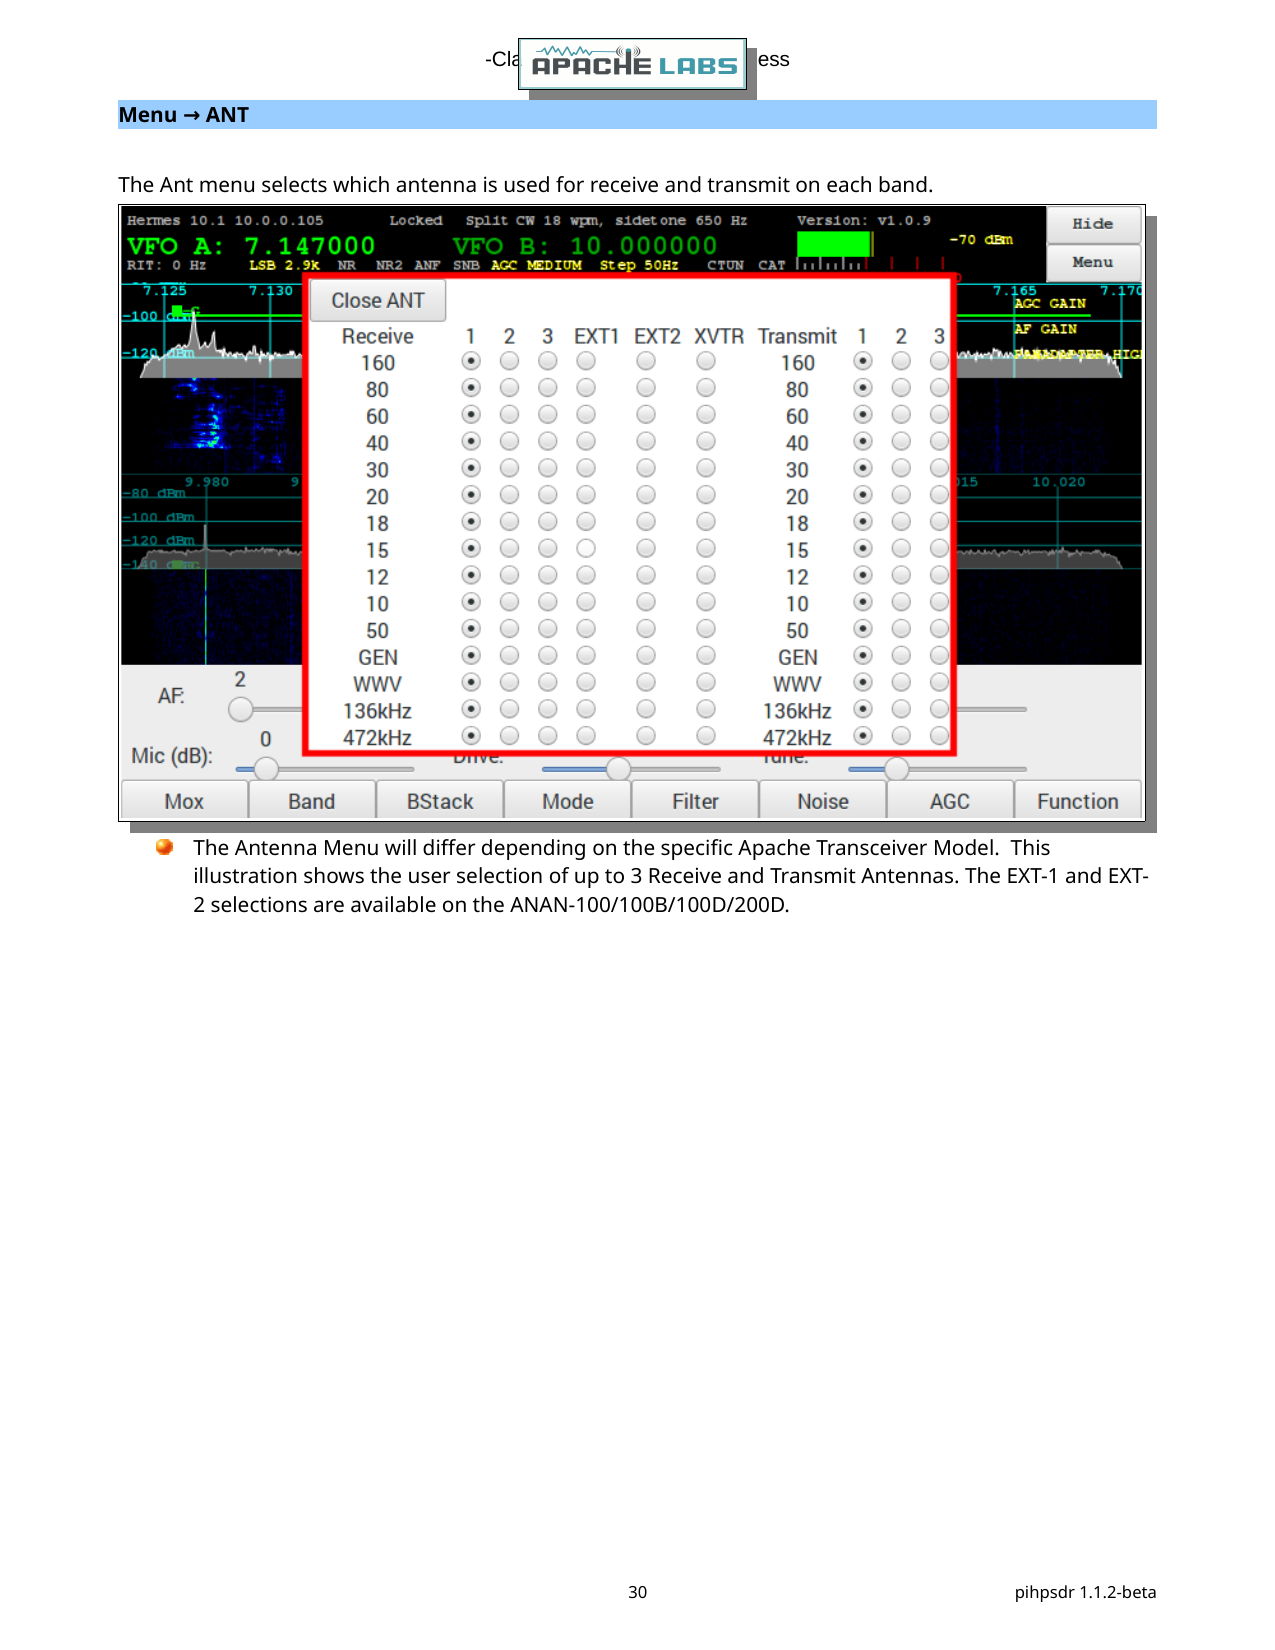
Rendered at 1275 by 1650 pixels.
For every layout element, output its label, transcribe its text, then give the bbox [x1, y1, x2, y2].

list The Antenna Menu will differ depending on the specific Apache Transceiver Model. This illustration shows the user selection of up to 3 Receive and Transmit Antennas. The EXT-1 and EXT-2 selections are available on the ANAN-100/100B/100D/200D. [156, 833, 1157, 918]
subtitle Menu → ANT [118, 100, 1157, 129]
picture [121, 206, 1142, 818]
picture [521, 40, 744, 87]
picture [156, 839, 173, 855]
text The Ant menu selects which antenna is used for receive and transmit on each band. [118, 170, 1157, 198]
